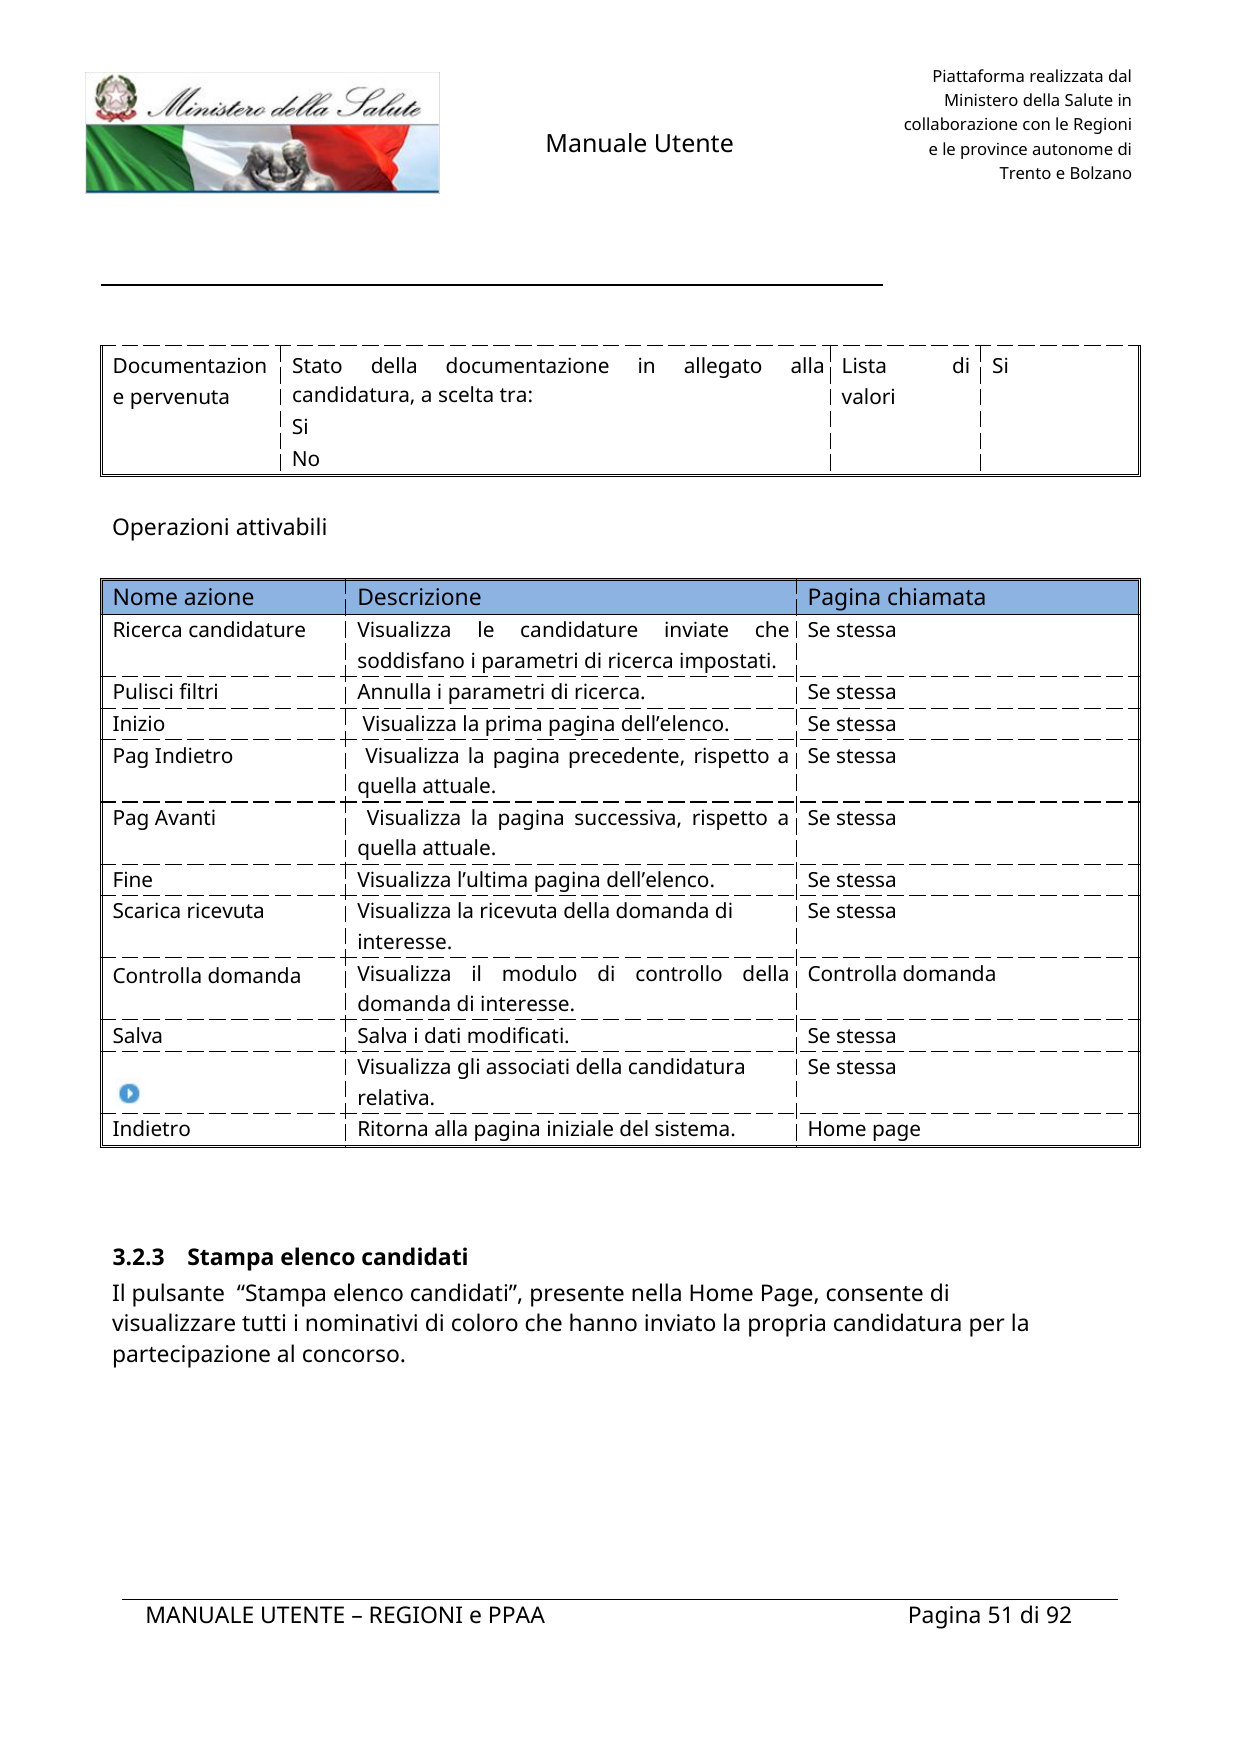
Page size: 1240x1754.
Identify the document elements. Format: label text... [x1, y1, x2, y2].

table_cell Se stessa [796, 615, 1138, 676]
table_cell Visualizza l’ultima pagina dell’elenco. [346, 864, 796, 895]
table_header Pagina chiamata [796, 581, 1138, 614]
table_cell Pag Indietro [103, 739, 346, 801]
table_cell Controlla domanda [103, 957, 346, 1019]
table_cell Visualizza la prima pagina dell’elenco. [346, 708, 796, 739]
table_header Nome azione [103, 581, 346, 614]
subtitle 3.2.3 Stampa elenco candidati [112, 1241, 1078, 1272]
table_cell Visualizza la pagina successiva, rispetto a quella attuale. [346, 801, 796, 863]
table_cell Stato della documentazione in allegato alla candidatura, a scelta tra: Si No [281, 345, 830, 474]
text Il pulsante “Stampa elenco candidati”, presente nella Home Page, consente di visualizzare tutti i nominativi di coloro che hanno inviato la propria candidatura per la partecipazione al concorso. [112, 1277, 1074, 1369]
table_cell Salva [103, 1019, 346, 1051]
table_cell Pulisci filtri [103, 676, 346, 708]
table_cell Pag Avanti [103, 801, 346, 863]
table_cell Fine [103, 864, 346, 895]
table_cell Se stessa [796, 1019, 1138, 1051]
table_cell Se stessa [796, 708, 1138, 739]
table_cell Si [981, 345, 1138, 474]
table_cell Se stessa [796, 739, 1138, 801]
table_cell Visualizza il modulo di controllo della domanda di interesse. [346, 957, 796, 1019]
table_cell Lista di valori [830, 345, 981, 474]
table_cell Visualizza gli associati della candidatura relativa. [346, 1051, 796, 1113]
table_cell Visualizza la ricevuta della domanda di interesse. [346, 895, 796, 957]
table_cell Inizio [103, 708, 346, 739]
table_cell [103, 1051, 346, 1113]
table_cell Se stessa [796, 864, 1138, 895]
table_cell Visualizza la pagina precedente, rispetto a quella attuale. [346, 739, 796, 801]
text Operazioni attivabili [112, 511, 1069, 542]
table_cell Ritorna alla pagina iniziale del sistema. [346, 1113, 796, 1145]
table_cell Ricerca candidature [103, 615, 346, 676]
table_cell Se stessa [796, 1051, 1138, 1113]
table_cell Scarica ricevuta [103, 895, 346, 957]
table_cell Visualizza le candidature inviate che soddisfano i parametri di ricerca impostati. [346, 615, 796, 676]
table_cell Documentazione pervenuta [103, 345, 281, 474]
table_cell Se stessa [796, 895, 1138, 957]
table_cell Salva i dati modificati. [346, 1019, 796, 1051]
table_cell Se stessa [796, 801, 1138, 863]
table_cell Se stessa [796, 676, 1138, 708]
table_cell Annulla i parametri di ricerca. [346, 676, 796, 708]
table_header Descrizione [346, 581, 796, 614]
table_cell Controlla domanda [796, 957, 1138, 1019]
table_cell Indietro [103, 1113, 346, 1145]
table_cell Home page [796, 1113, 1138, 1145]
